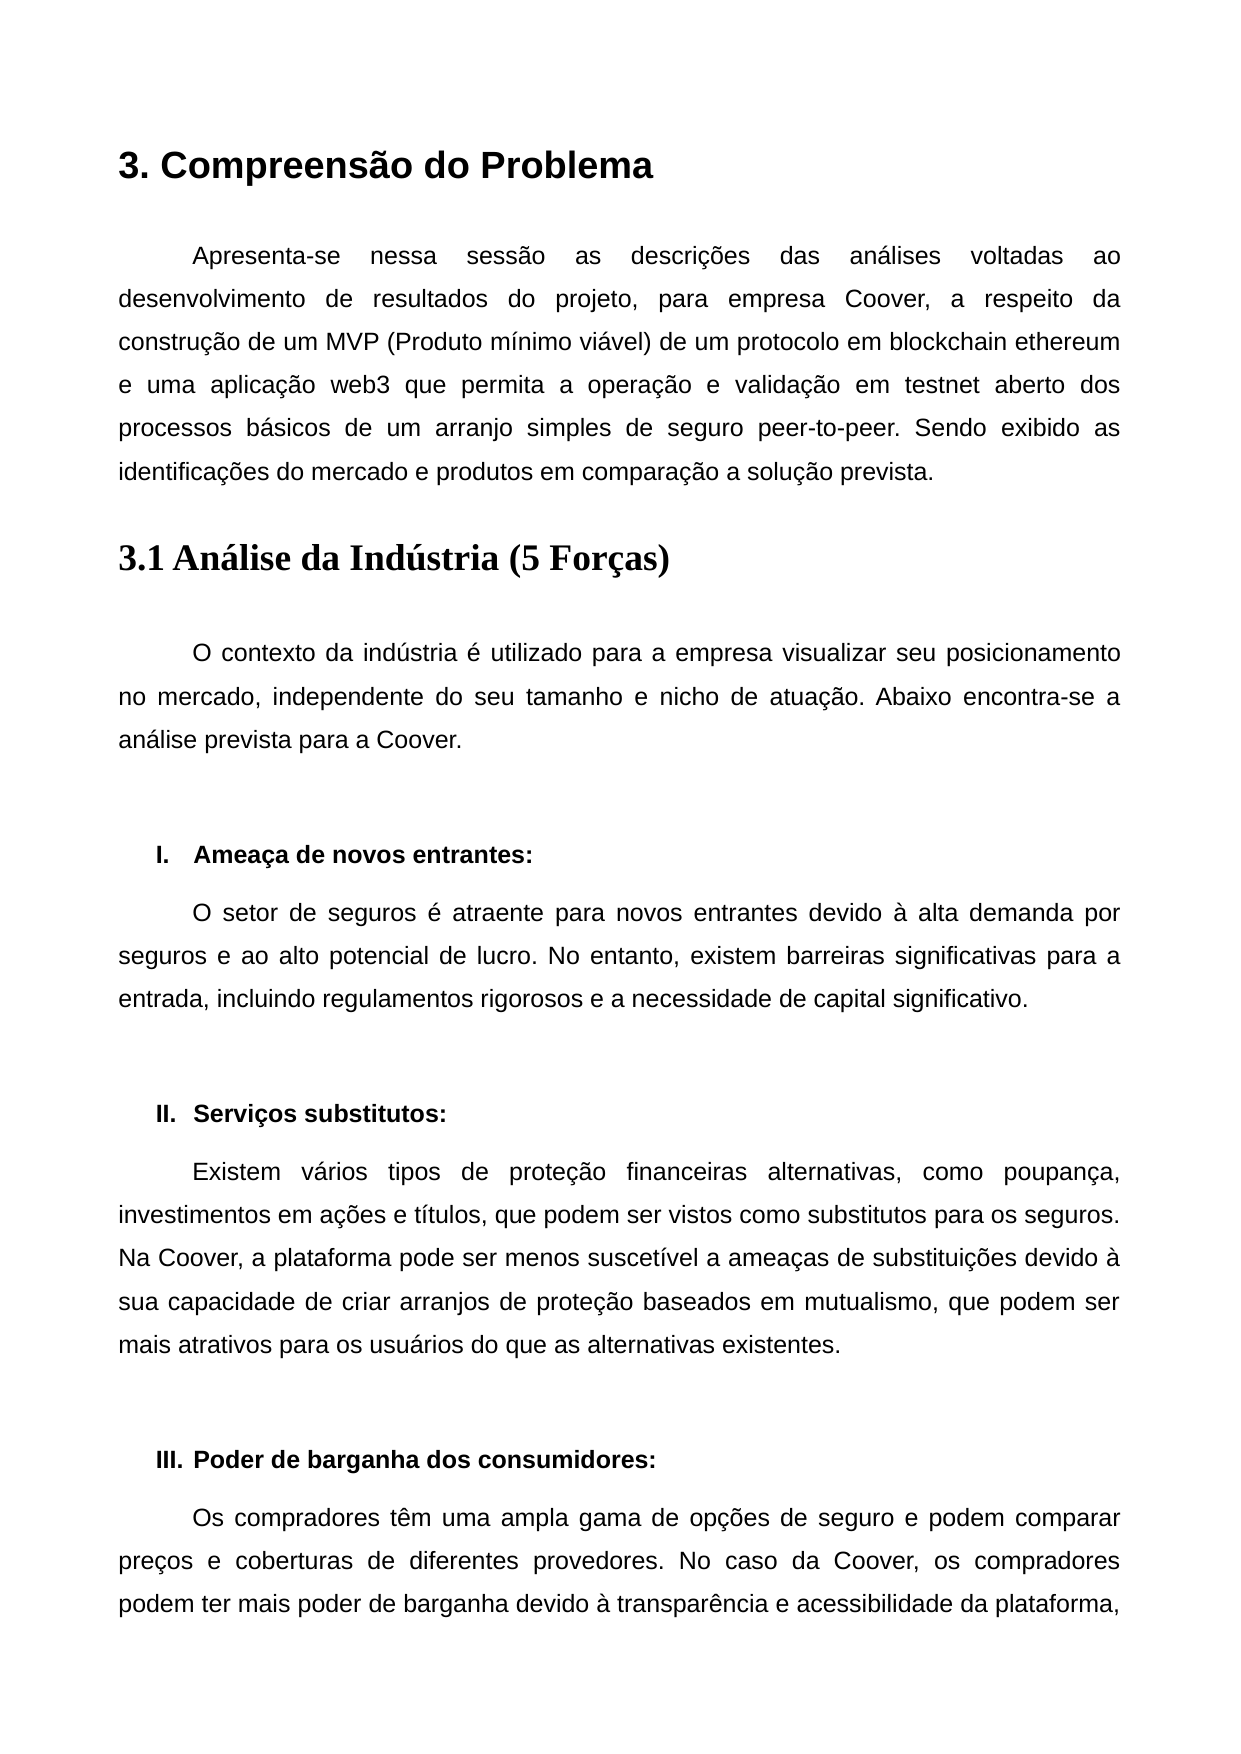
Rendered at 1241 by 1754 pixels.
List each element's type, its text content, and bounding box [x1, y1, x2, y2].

list Serviços substitutos: [156, 1099, 1122, 1128]
list Ameaça de novos entrantes: [156, 840, 1122, 869]
text Existem vários tipos de proteção financeiras alternativas, como poupança, investimentos em ações e títulos, que podem ser vistos como substitutos para os seguros. Na Coover, a plataforma pode ser menos suscetível a ameaças de substituições devido à sua capacidade de criar arranjos de proteção baseados em mutualismo, que podem ser mais atrativos para os usuários do que as alternativas existentes. [118, 1157, 1122, 1358]
subtitle 3.1 Análise da Indústria (5 Forças) [118, 535, 1122, 578]
list Poder de barganha dos consumidores: [156, 1445, 1122, 1474]
text Os compradores têm uma ampla gama de opções de seguro e podem comparar preços e coberturas de diferentes provedores. No caso da Coover, os compradores podem ter mais poder de barganha devido à transparência e acessibilidade da plataforma, [118, 1503, 1122, 1618]
subtitle 3. Compreensão do Problema [118, 143, 1122, 187]
text Apresenta-se nessa sessão as descrições das análises voltadas ao desenvolvimento de resultados do projeto, para empresa Coover, a respeito da construção de um MVP (Produto mínimo viável) de um protocolo em blockchain ethereum e uma aplicação web3 que permita a operação e validação em testnet aberto dos processos básicos de um arranjo simples de seguro peer-to-peer. Sendo exibido as identificações do mercado e produtos em comparação a solução prevista. [118, 241, 1122, 485]
text O setor de seguros é atraente para novos entrantes devido à alta demanda por seguros e ao alto potencial de lucro. No entanto, existem barreiras significativas para a entrada, incluindo regulamentos rigorosos e a necessidade de capital significativo. [118, 898, 1122, 1013]
text O contexto da indústria é utilizado para a empresa visualizar seu posicionamento no mercado, independente do seu tamanho e nicho de atuação. Abaixo encontra-se a análise prevista para a Coover. [118, 638, 1122, 753]
